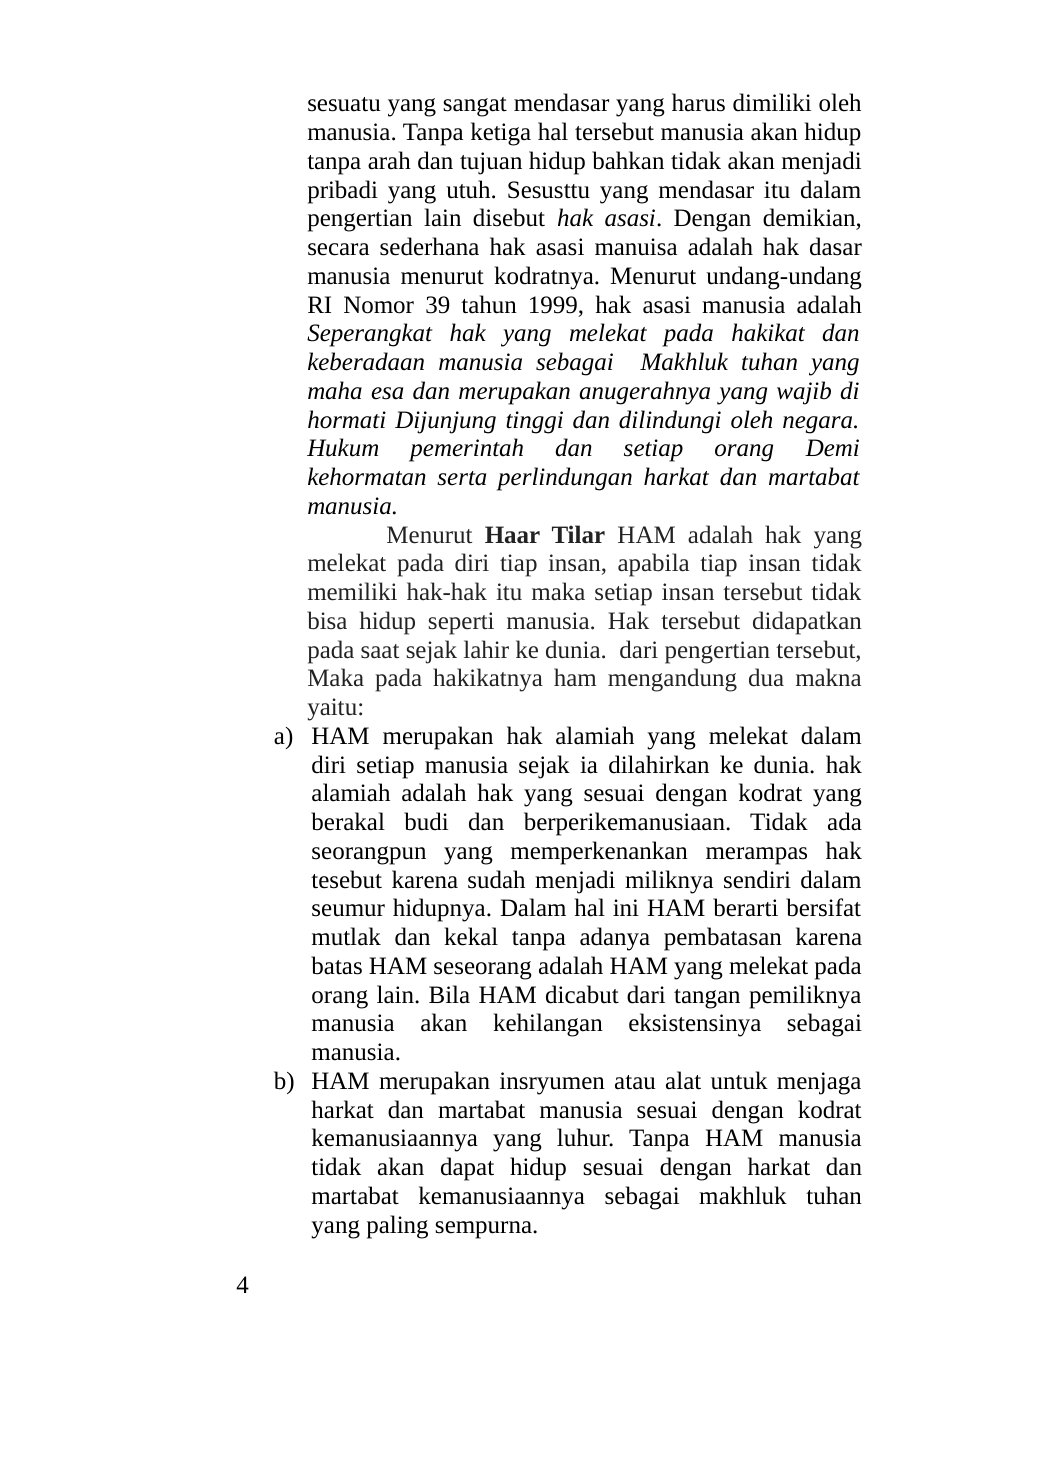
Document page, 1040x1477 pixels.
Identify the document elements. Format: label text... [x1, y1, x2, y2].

text sesuatu yang sangat mendasar yang harus dimiliki oleh manusia. Tanpa ketiga hal tersebut manusia akan hidup tanpa arah dan tujuan hidup bahkan tidak akan menjadi pribadi yang utuh. Sesusttu yang mendasar itu dalam pengertian lain disebut hak asasi. Dengan demikian, secara sederhana hak asasi manuisa adalah hak dasar manusia menurut kodratnya. Menurut undang-undang RI Nomor 39 tahun 1999, hak asasi manusia adalah Seperangkat hak yang melekat pada hakikat dan keberadaan manusia sebagai Makhluk tuhan yang maha esa dan merupakan anugerahnya yang wajib di hormati Dijunjung tinggi dan dilindungi oleh negara. Hukum pemerintah dan setiap orang Demi kehormatan serta perlindungan harkat dan martabat manusia. [307, 88, 862, 520]
list HAM merupakan insryumen atau alat untuk menjaga harkat dan martabat manusia sesuai dengan kodrat kemanusiaannya yang luhur. Tanpa HAM manusia tidak akan dapat hidup sesuai dengan harkat dan martabat kemanusiaannya sebagai makhluk tuhan yang paling sempurna. [274, 1066, 862, 1238]
list HAM merupakan hak alamiah yang melekat dalam diri setiap manusia sejak ia dilahirkan ke dunia. hak alamiah adalah hak yang sesuai dengan kodrat yang berakal budi dan berperikemanusiaan. Tidak ada seorangpun yang memperkenankan merampas hak tesebut karena sudah menjadi miliknya sendiri dalam seumur hidupnya. Dalam hal ini HAM berarti bersifat mutlak dan kekal tanpa adanya pembatasan karena batas HAM seseorang adalah HAM yang melekat pada orang lain. Bila HAM dicabut dari tangan pemiliknya manusia akan kehilangan eksistensinya sebagai manusia. [274, 721, 862, 1066]
text Menurut Haar Tilar HAM adalah hak yang melekat pada diri tiap insan, apabila tiap insan tidak memiliki hak-hak itu maka setiap insan tersebut tidak bisa hidup seperti manusia. Hak tersebut didapatkan pada saat sejak lahir ke dunia. dari pengertian tersebut, Maka pada hakikatnya ham mengandung dua makna yaitu: [307, 520, 862, 721]
